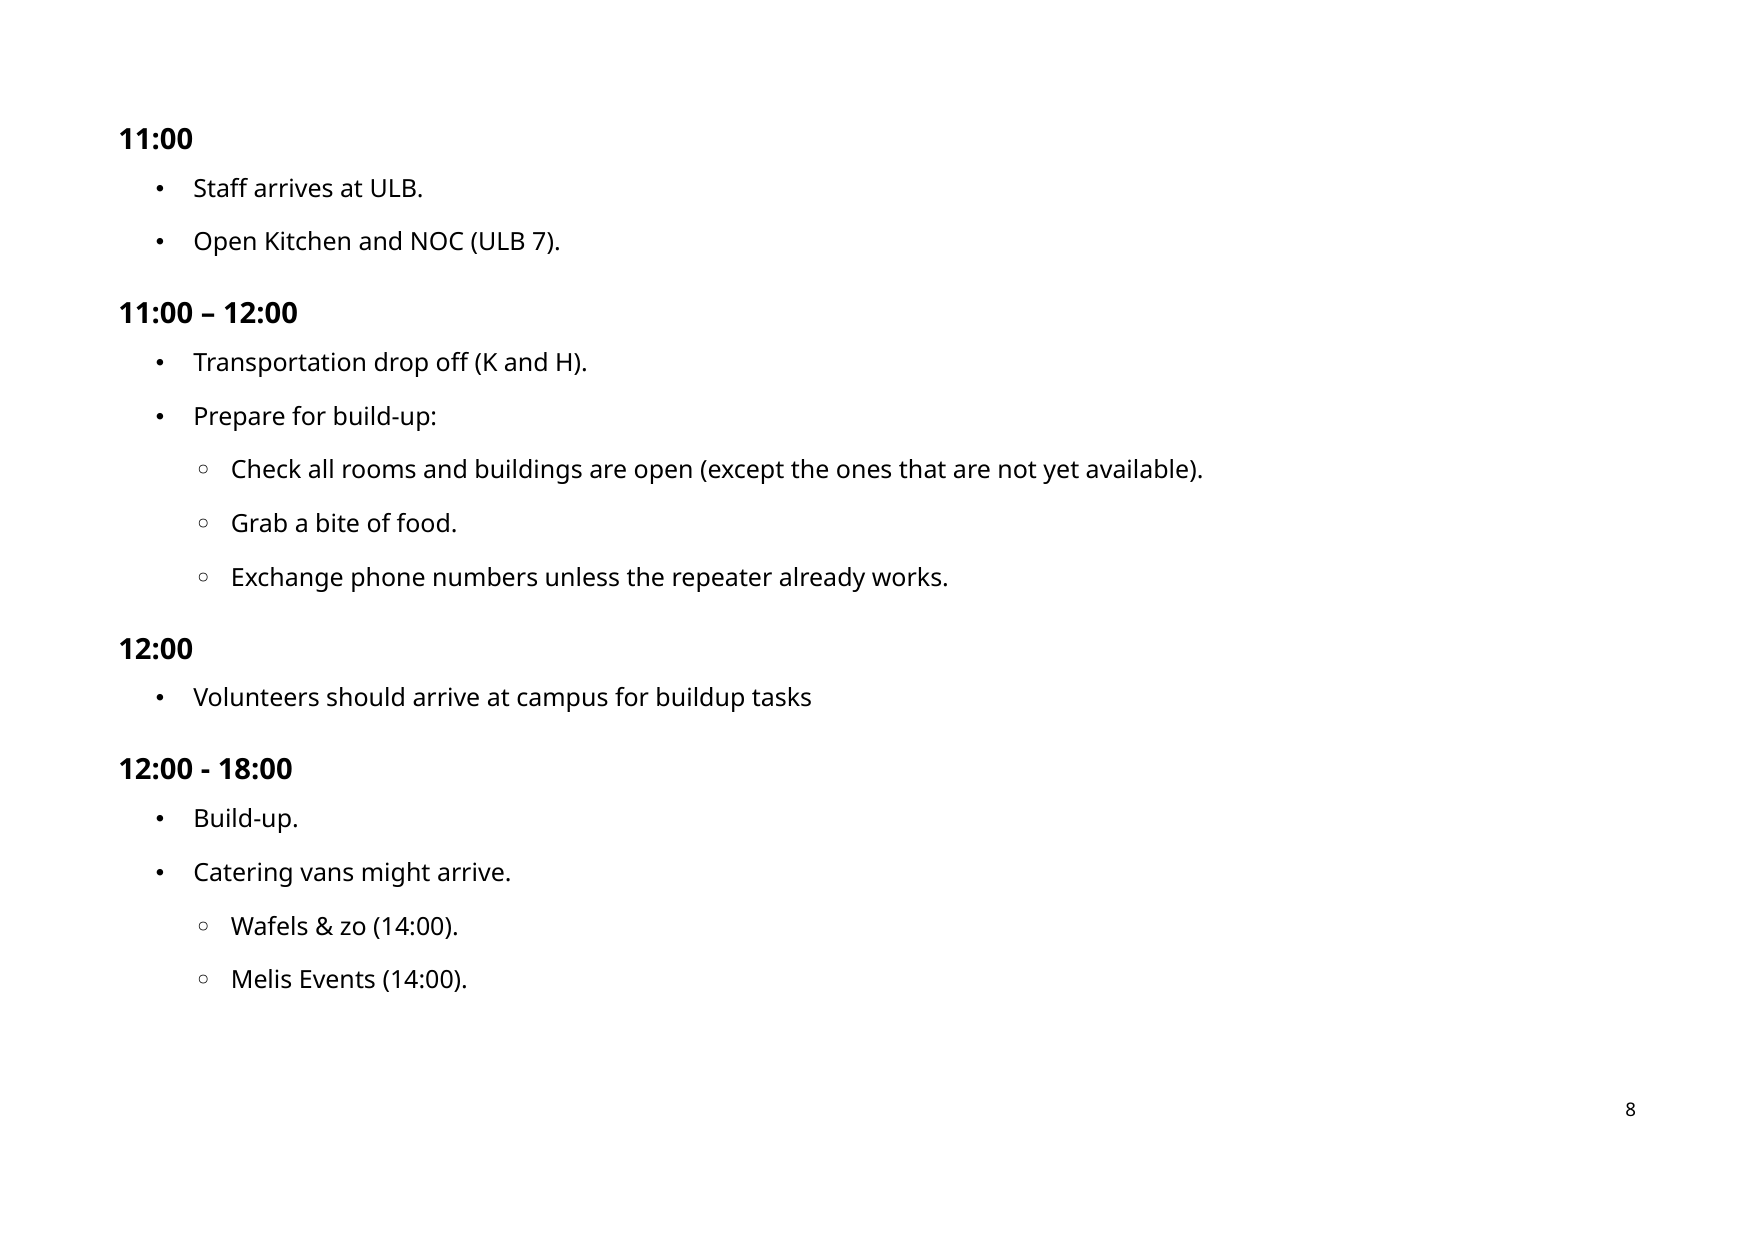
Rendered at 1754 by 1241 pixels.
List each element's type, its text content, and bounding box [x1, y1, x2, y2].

list Build-up. [156, 801, 1636, 835]
list Transportation drop off (K and H). [156, 344, 1636, 379]
subtitle 12:00 - 18:00 [118, 748, 1636, 788]
list Open Kitchen and NOC (ULB 7). [156, 224, 1636, 258]
list Staff arrives at ULB. [156, 170, 1636, 204]
list Volunteers should arrive at campus for buildup tasks [156, 680, 1636, 714]
list Melis Events (14:00). [193, 962, 1636, 996]
list Grab a bite of food. [193, 506, 1636, 540]
subtitle 11:00 [118, 118, 1636, 158]
list Catering vans might arrive. [156, 854, 1636, 888]
list Check all rooms and buildings are open (except the ones that are not yet available). [193, 452, 1636, 486]
list Wafels & zo (14:00). [193, 908, 1636, 942]
subtitle 12:00 [118, 628, 1636, 668]
list Exchange phone numbers unless the repeater already works. [193, 559, 1636, 594]
subtitle 11:00 – 12:00 [118, 292, 1636, 332]
list Prepare for build-up: [156, 398, 1636, 432]
